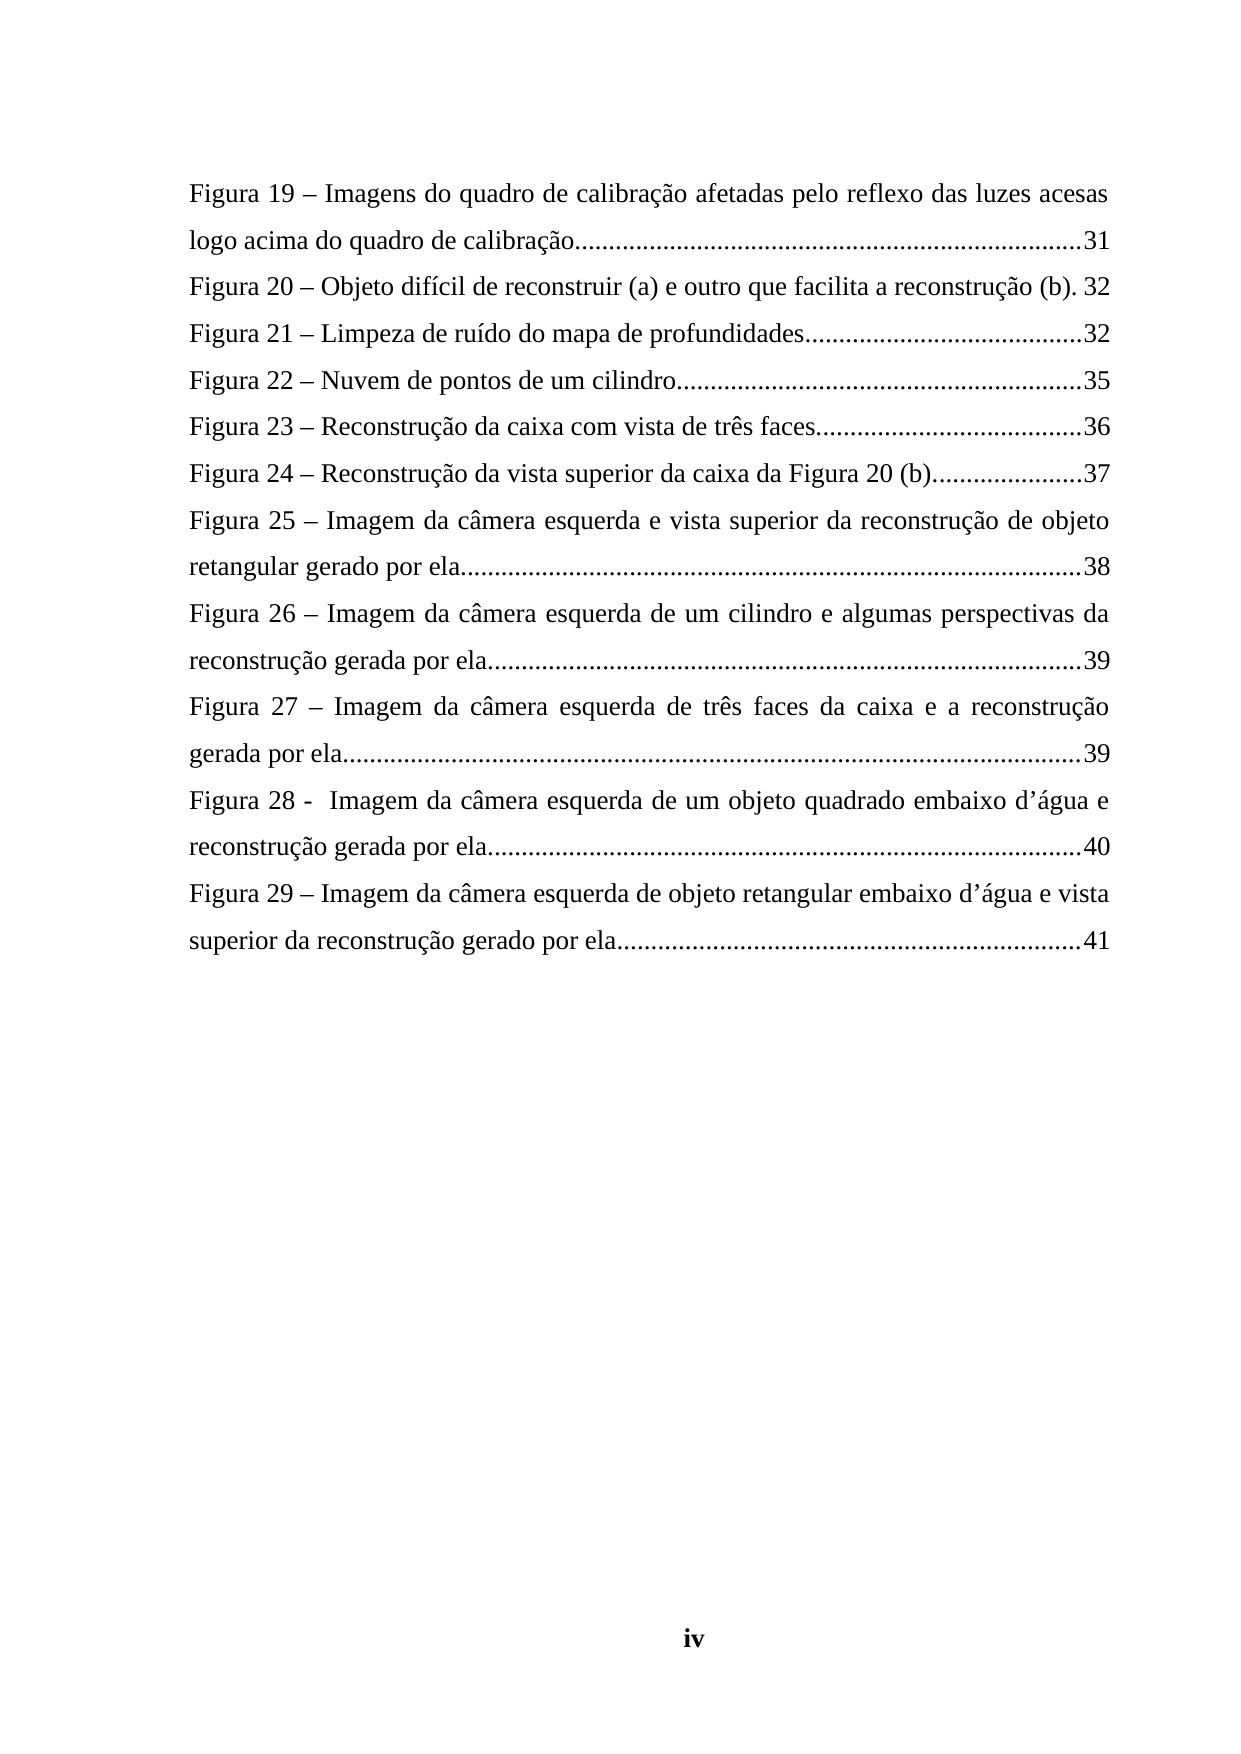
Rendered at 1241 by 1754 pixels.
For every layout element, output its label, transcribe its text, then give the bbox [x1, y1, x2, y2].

text Figura 21 – Limpeza de ruído do mapa de profundidades. 32 [189, 317, 1110, 348]
text Figura 24 – Reconstrução da vista superior da caixa da Figura 20 (b). 37 [189, 457, 1110, 488]
text Figura 23 – Reconstrução da caixa com vista de três faces. 36 [189, 411, 1110, 442]
text Figura 27 – Imagem da câmera esquerda de três faces da caixa e a reconstrução gerada por ela. 39 [189, 691, 1110, 768]
text Figura 22 – Nuvem de pontos de um cilindro. 35 [189, 364, 1110, 395]
text Figura 20 – Objeto difícil de reconstruir (a) e outro que facilita a reconstrução (b). 32 [189, 271, 1110, 302]
text Figura 26 – Imagem da câmera esquerda de um cilindro e algumas perspectivas da reconstrução gerada por ela. 39 [189, 597, 1110, 675]
text Figura 29 – Imagem da câmera esquerda de objeto retangular embaixo d’água e vista superior da reconstrução gerado por ela 41 [189, 877, 1110, 955]
text Figura 19 – Imagens do quadro de calibração afetadas pelo reflexo das luzes acesas logo acima do quadro de calibração. 31 [189, 177, 1110, 255]
text Figura 25 – Imagem da câmera esquerda e vista superior da reconstrução de objeto retangular gerado por ela. 38 [189, 504, 1110, 582]
text Figura 28 - Imagem da câmera esquerda de um objeto quadrado embaixo d’água e reconstrução gerada por ela. 40 [189, 784, 1110, 862]
